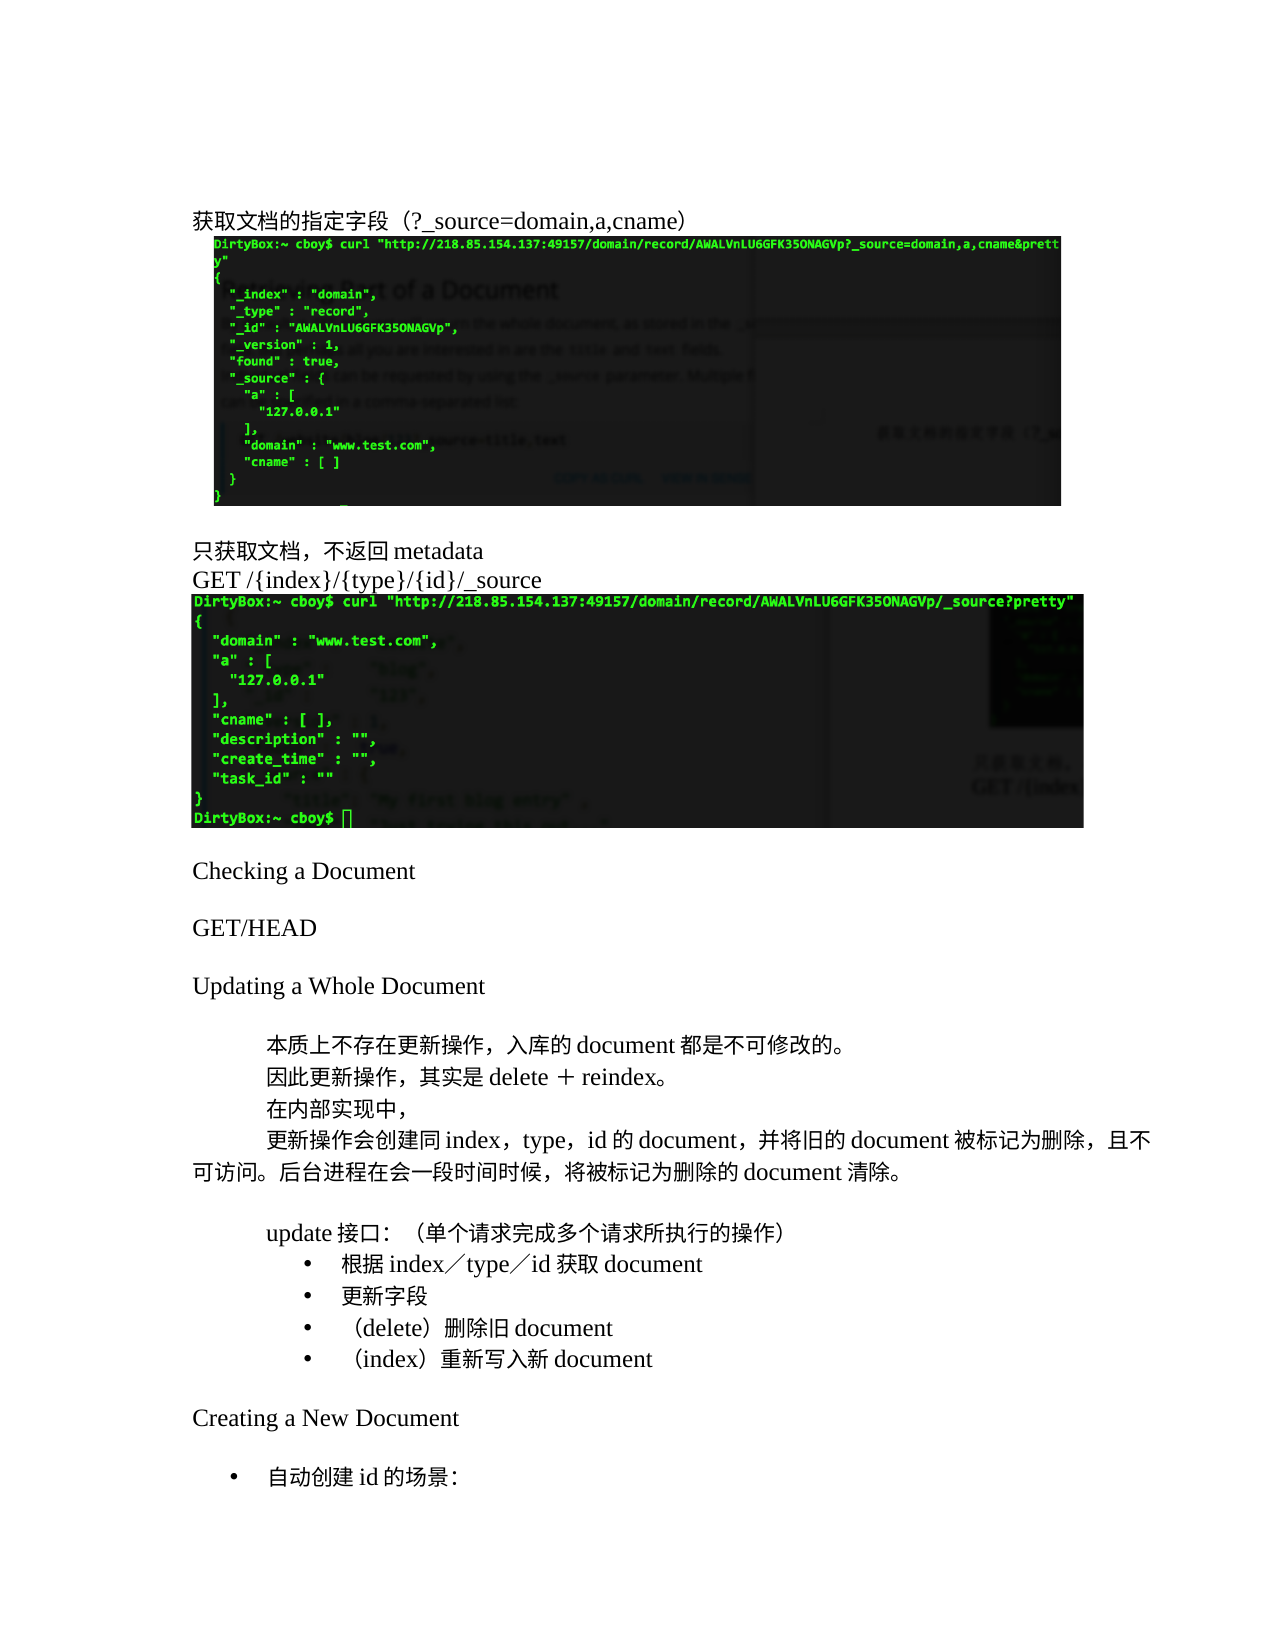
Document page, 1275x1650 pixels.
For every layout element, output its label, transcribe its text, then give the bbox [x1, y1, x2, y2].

list 自动创建id的场景： [229, 1460, 1157, 1492]
text Creating a New Document [118, 1403, 1157, 1431]
text update接口：（单个请求完成多个请求所执行的操作） [118, 1216, 1157, 1247]
text 在内部实现中， [118, 1092, 1157, 1123]
text 本质上不存在更新操作，入库的document都是不可修改的。 [118, 1028, 1157, 1060]
list 更新字段 [303, 1279, 1157, 1311]
text Checking a Document [118, 856, 1157, 885]
list 根据index／type／id获取document [303, 1247, 1157, 1279]
text 获取文档的指定字段（?_source=domain,a,cname） [118, 204, 1157, 236]
text GET /{index}/{type}/{id}/_source [118, 566, 1157, 594]
list （index）重新写入新document [303, 1342, 1157, 1374]
text 只获取文档，不返回metadata [118, 534, 1157, 566]
picture [191, 594, 1084, 828]
text 因此更新操作，其实是delete ＋ reindex。 [118, 1060, 1157, 1092]
list （delete）删除旧document [303, 1311, 1157, 1342]
text GET/HEAD [118, 913, 1157, 942]
text 更新操作会创建同index，type，id的document，并将旧的document被标记为删除，且不 可访问。后台进程在会一段时间时候，将被标记为删除的document清除。 [118, 1123, 1157, 1187]
text Updating a Whole Document [118, 971, 1157, 1000]
picture [213, 236, 1062, 506]
